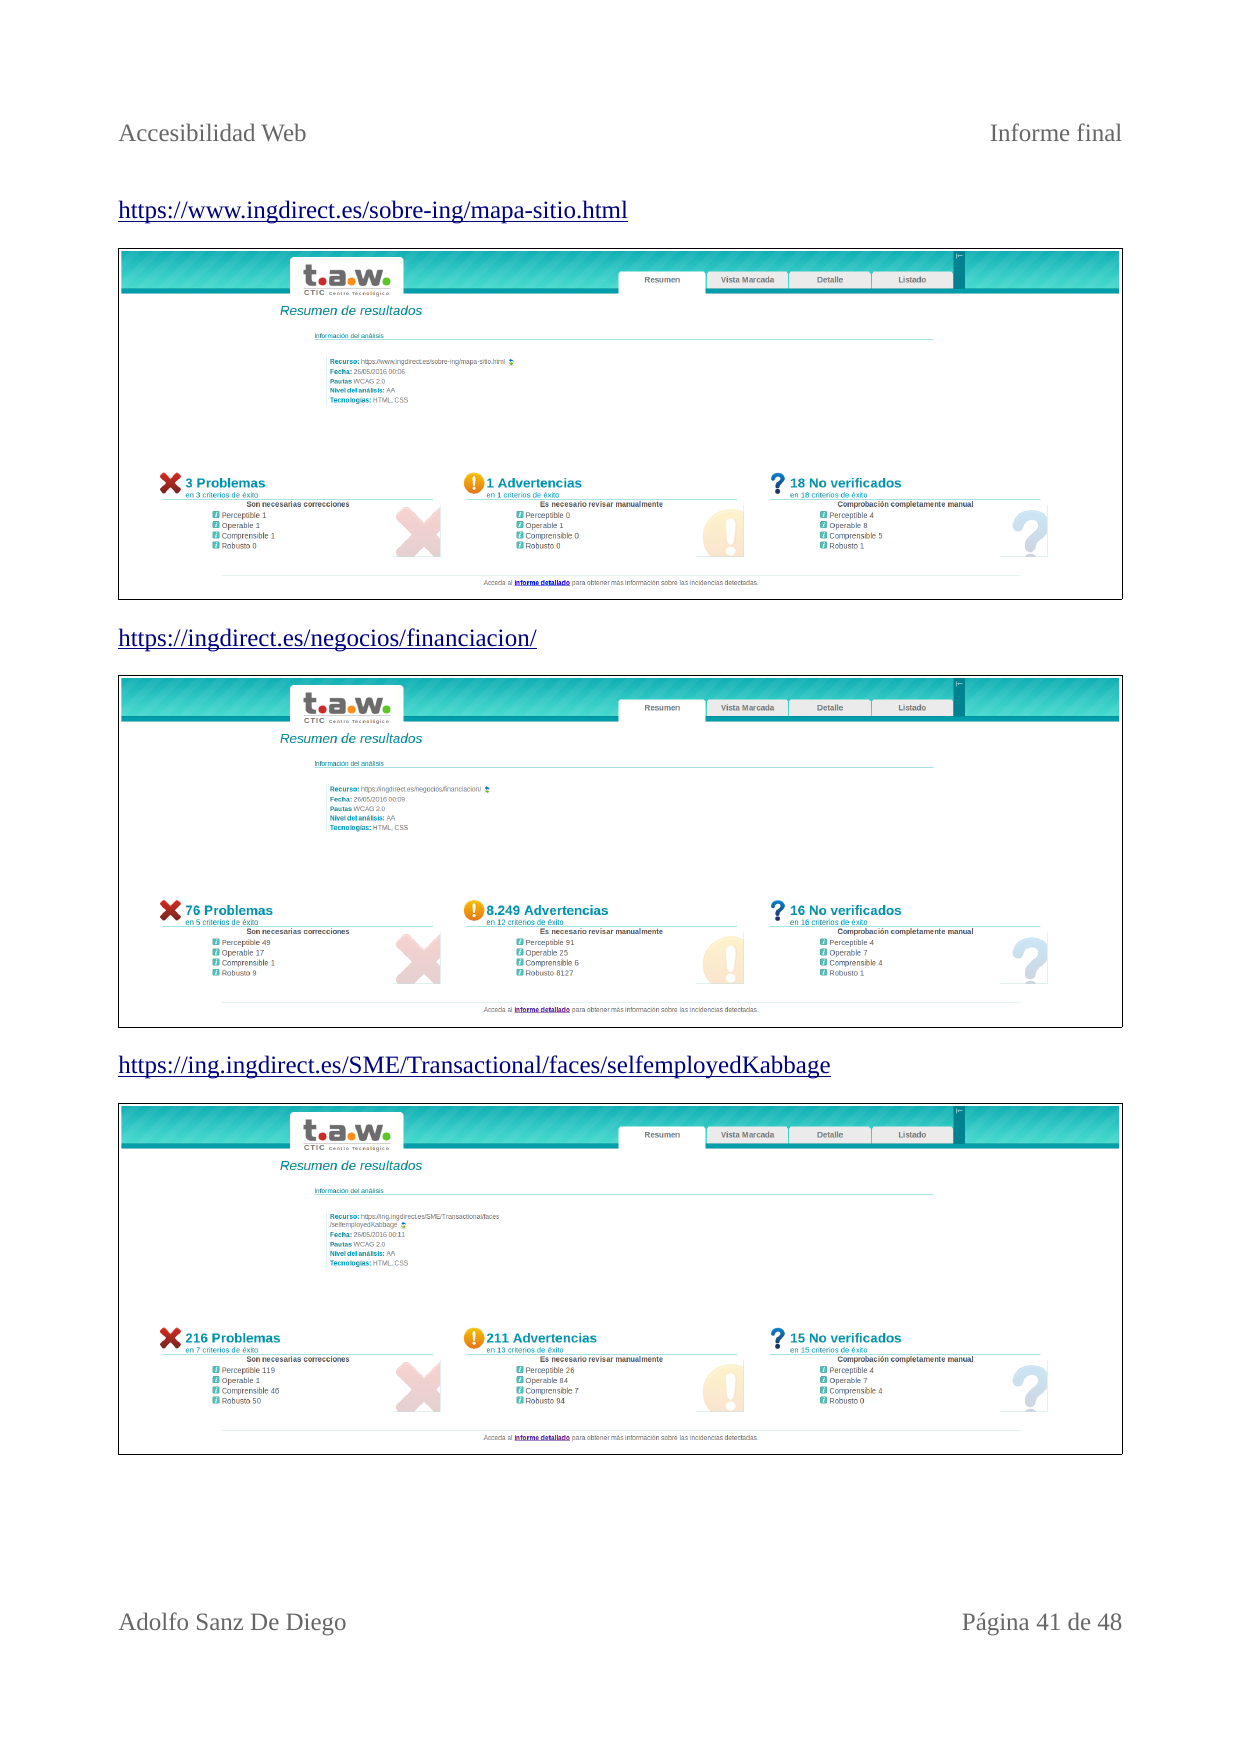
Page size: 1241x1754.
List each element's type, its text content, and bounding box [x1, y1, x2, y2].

text https://ing.ingdirect.es/SME/Transactional/faces/selfemployedKabbage [118, 1051, 1122, 1079]
picture [121, 251, 1119, 597]
text https://ingdirect.es/negocios/financiacion/ [118, 623, 1122, 652]
picture [121, 1106, 1119, 1452]
text https://www.ingdirect.es/sobre-ing/mapa-sitio.html [118, 196, 1122, 224]
picture [121, 678, 1119, 1024]
